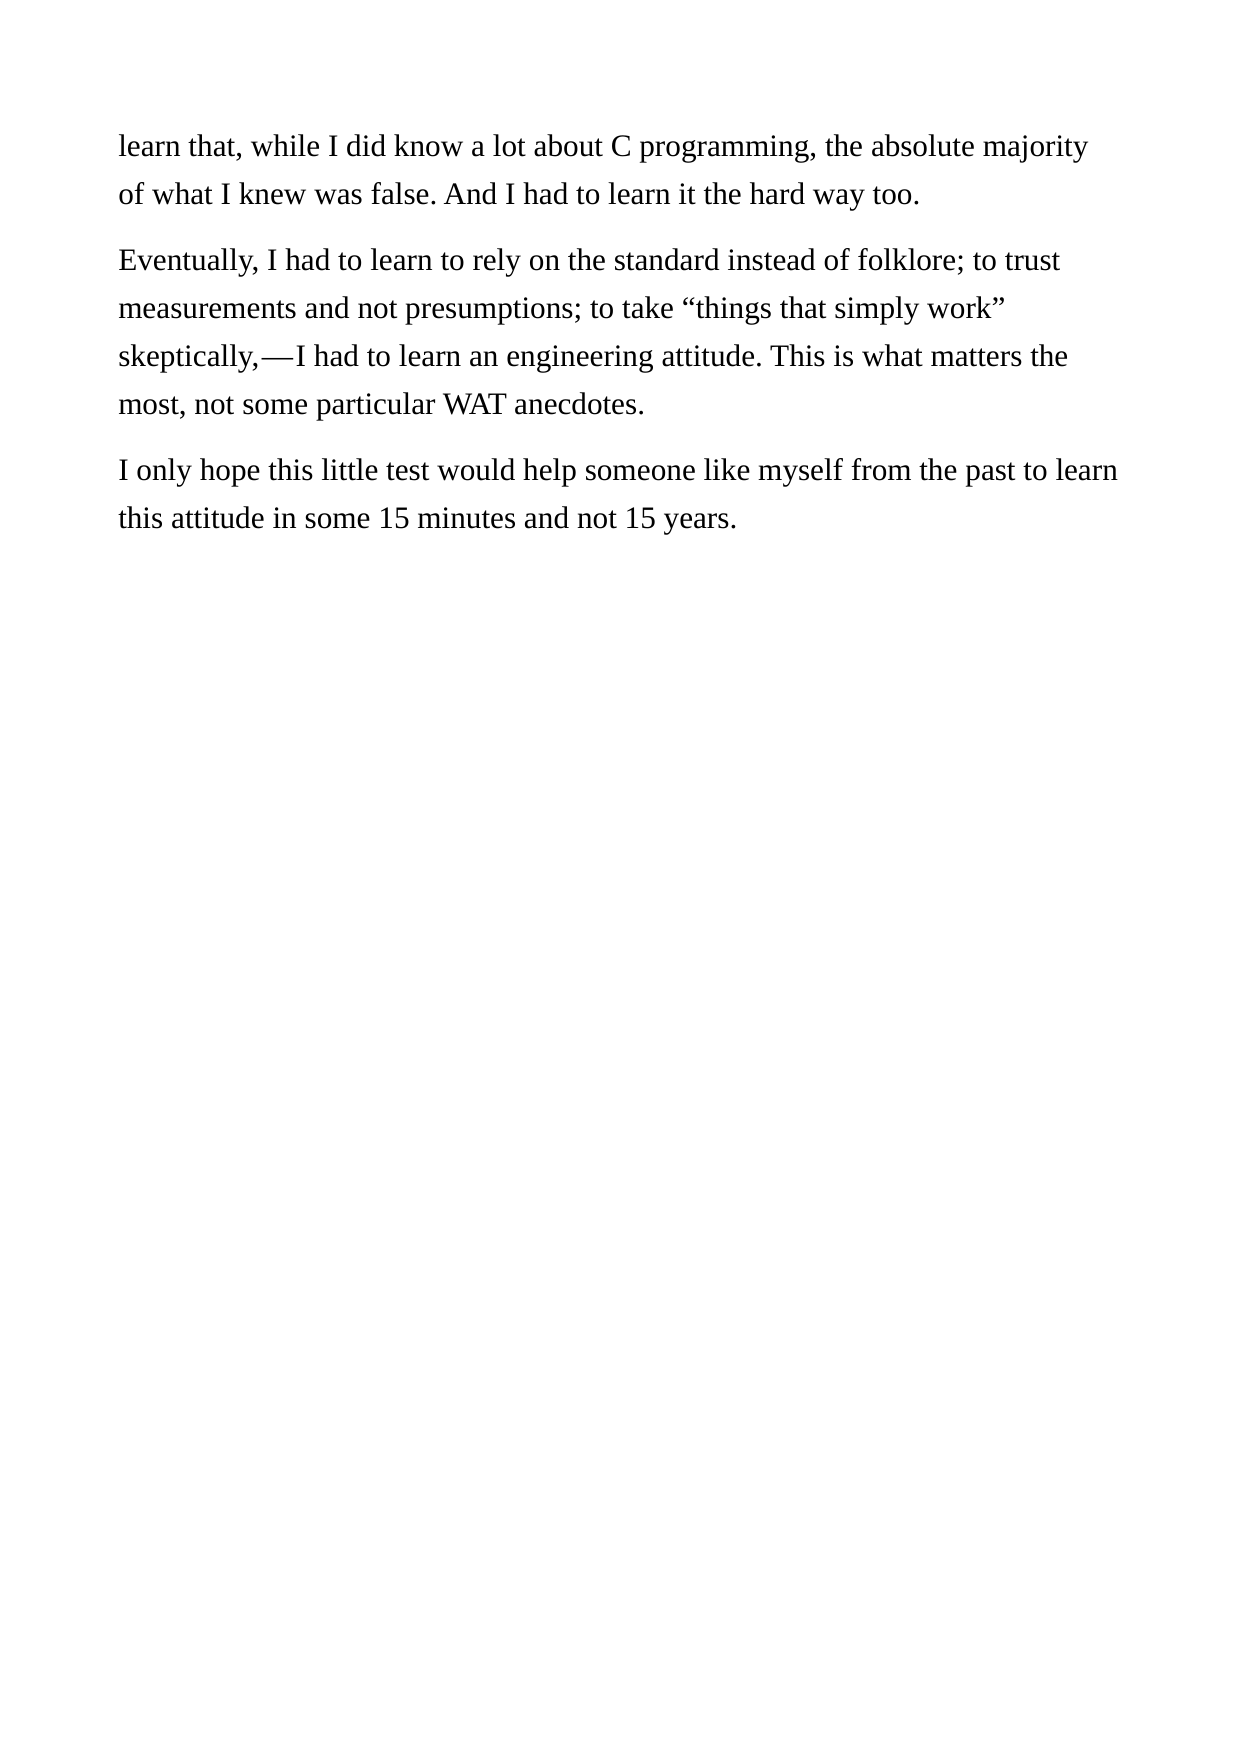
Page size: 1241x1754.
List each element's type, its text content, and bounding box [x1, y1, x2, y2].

text Eventually, I had to learn to rely on the standard instead of folklore; to trust measurements and not presumptions; to take “things that simply work” skeptically, — I had to learn an engineering attitude. This is what matters the most, not some particular WAT anecdotes. [118, 232, 1122, 424]
text I only hope this little test would help someone like myself from the past to learn this attitude in some 15 minutes and not 15 years. [118, 442, 1122, 538]
text learn that, while I did know a lot about C programming, the absolute majority of what I knew was false. And I had to learn it the hard way too. [118, 118, 1122, 214]
